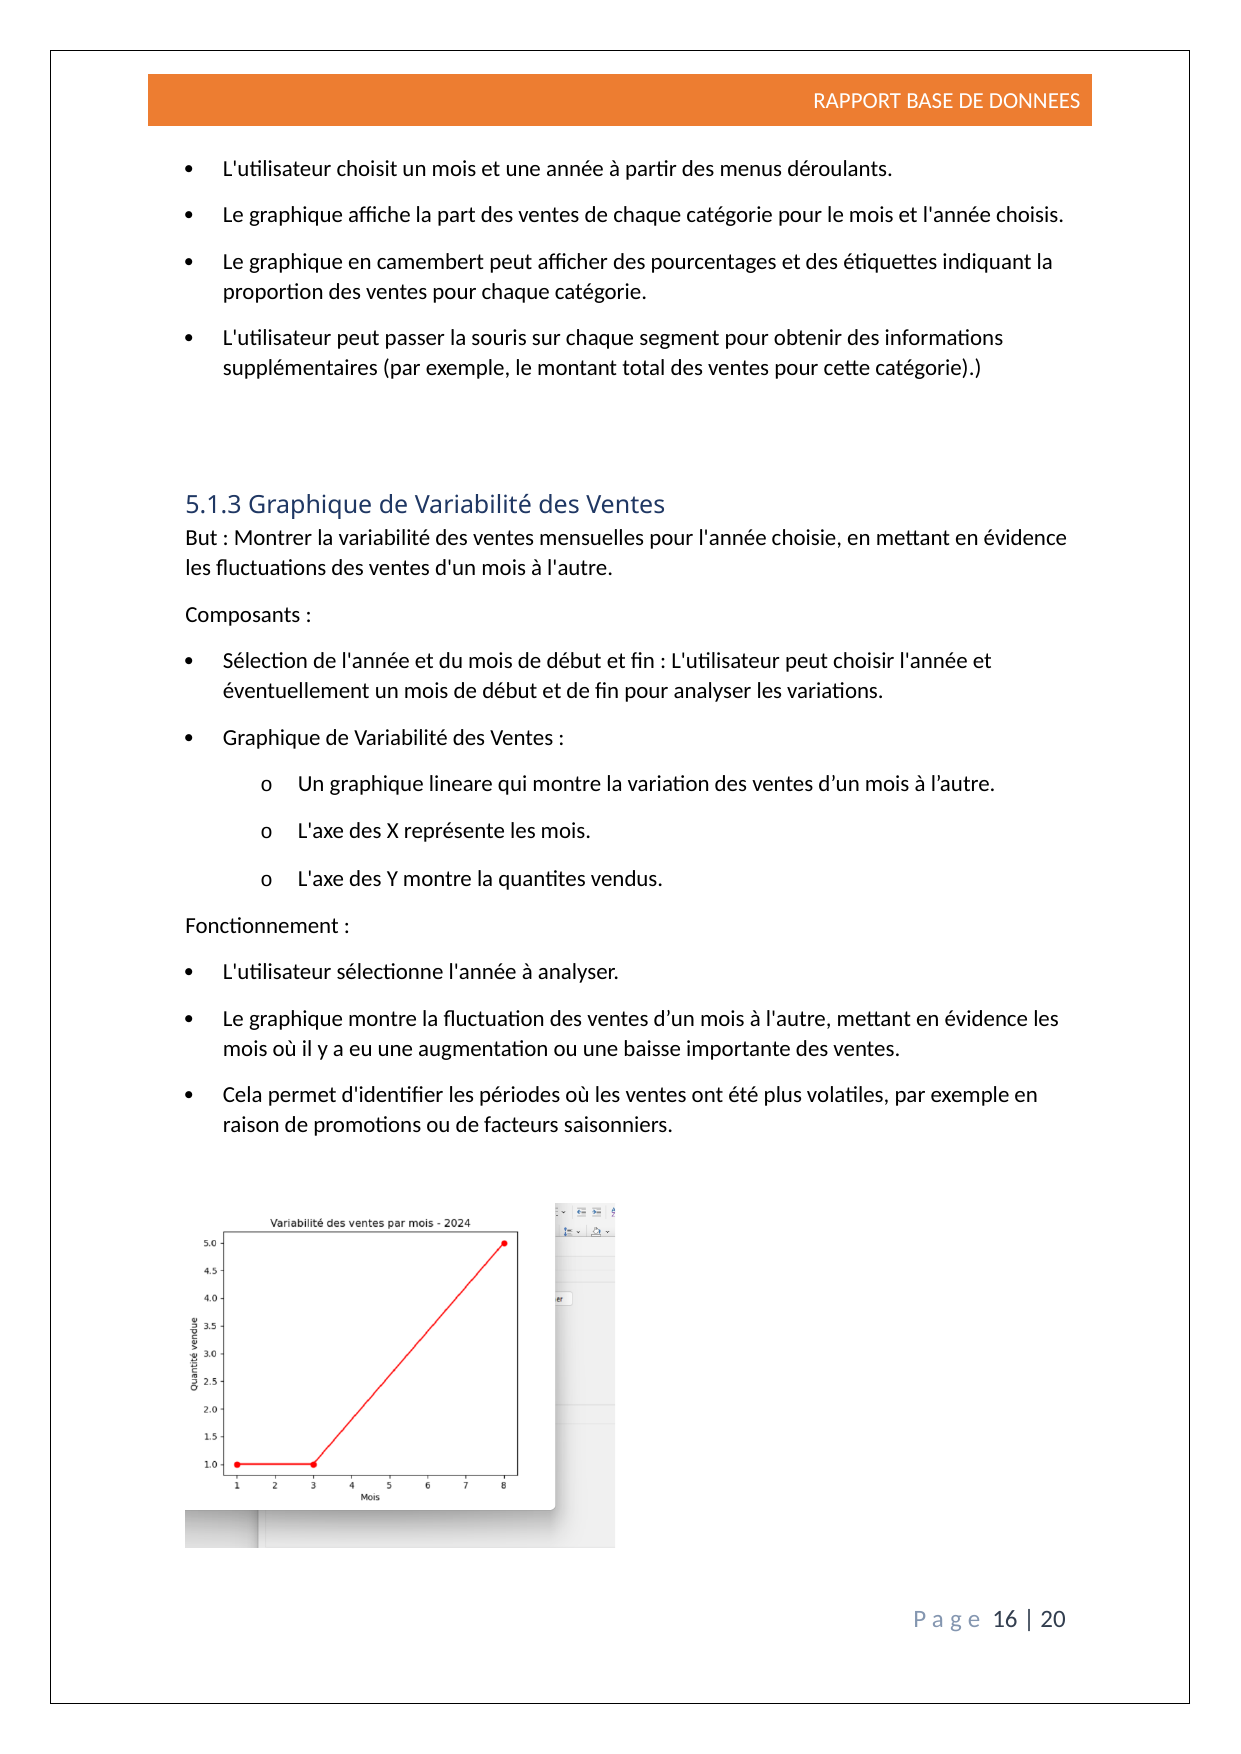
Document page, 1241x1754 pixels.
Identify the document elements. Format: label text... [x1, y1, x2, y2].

list Le graphique montre la fluctuation des ventes d’un mois à l'autre, mettant en évidence les mois où il y a eu une augmentation ou une baisse importante des ventes. [185, 1004, 1092, 1062]
list L'utilisateur sélectionne l'année à analyser. [185, 957, 1092, 986]
text Fonctionnement : [185, 911, 1092, 939]
list L'utilisateur peut passer la souris sur chaque segment pour obtenir des informations supplémentaires (par exemple, le montant total des ventes pour cette catégorie).) [185, 323, 1092, 381]
list Le graphique affiche la part des ventes de chaque catégorie pour le mois et l'année choisis. [185, 200, 1092, 228]
list Le graphique en camembert peut afficher des pourcentages et des étiquettes indiquant la proportion des ventes pour chaque catégorie. [185, 247, 1092, 305]
text But : Montrer la variabilité des ventes mensuelles pour l'année choisie, en mettant en évidence les fluctuations des ventes d'un mois à l'autre. [185, 523, 1092, 581]
list L'axe des Y montre la quantites vendus. [260, 864, 1092, 892]
list Graphique de Variabilité des Ventes : [185, 723, 1092, 751]
subtitle 5.1.3 Graphique de Variabilité des Ventes [185, 451, 1092, 521]
text Composants : [185, 600, 1092, 628]
list Sélection de l'année et du mois de début et fin : L'utilisateur peut choisir l'année et éventuellement un mois de début et de fin pour analyser les variations. [185, 646, 1092, 704]
list L'utilisateur choisit un mois et une année à partir des menus déroulants. [185, 154, 1092, 182]
list Un graphique lineare qui montre la variation des ventes d’un mois à l’autre. [260, 769, 1092, 798]
list L'axe des X représente les mois. [260, 817, 1092, 845]
list Cela permet d'identifier les périodes où les ventes ont été plus volatiles, par exemple en raison de promotions ou de facteurs saisonniers. [185, 1081, 1092, 1138]
